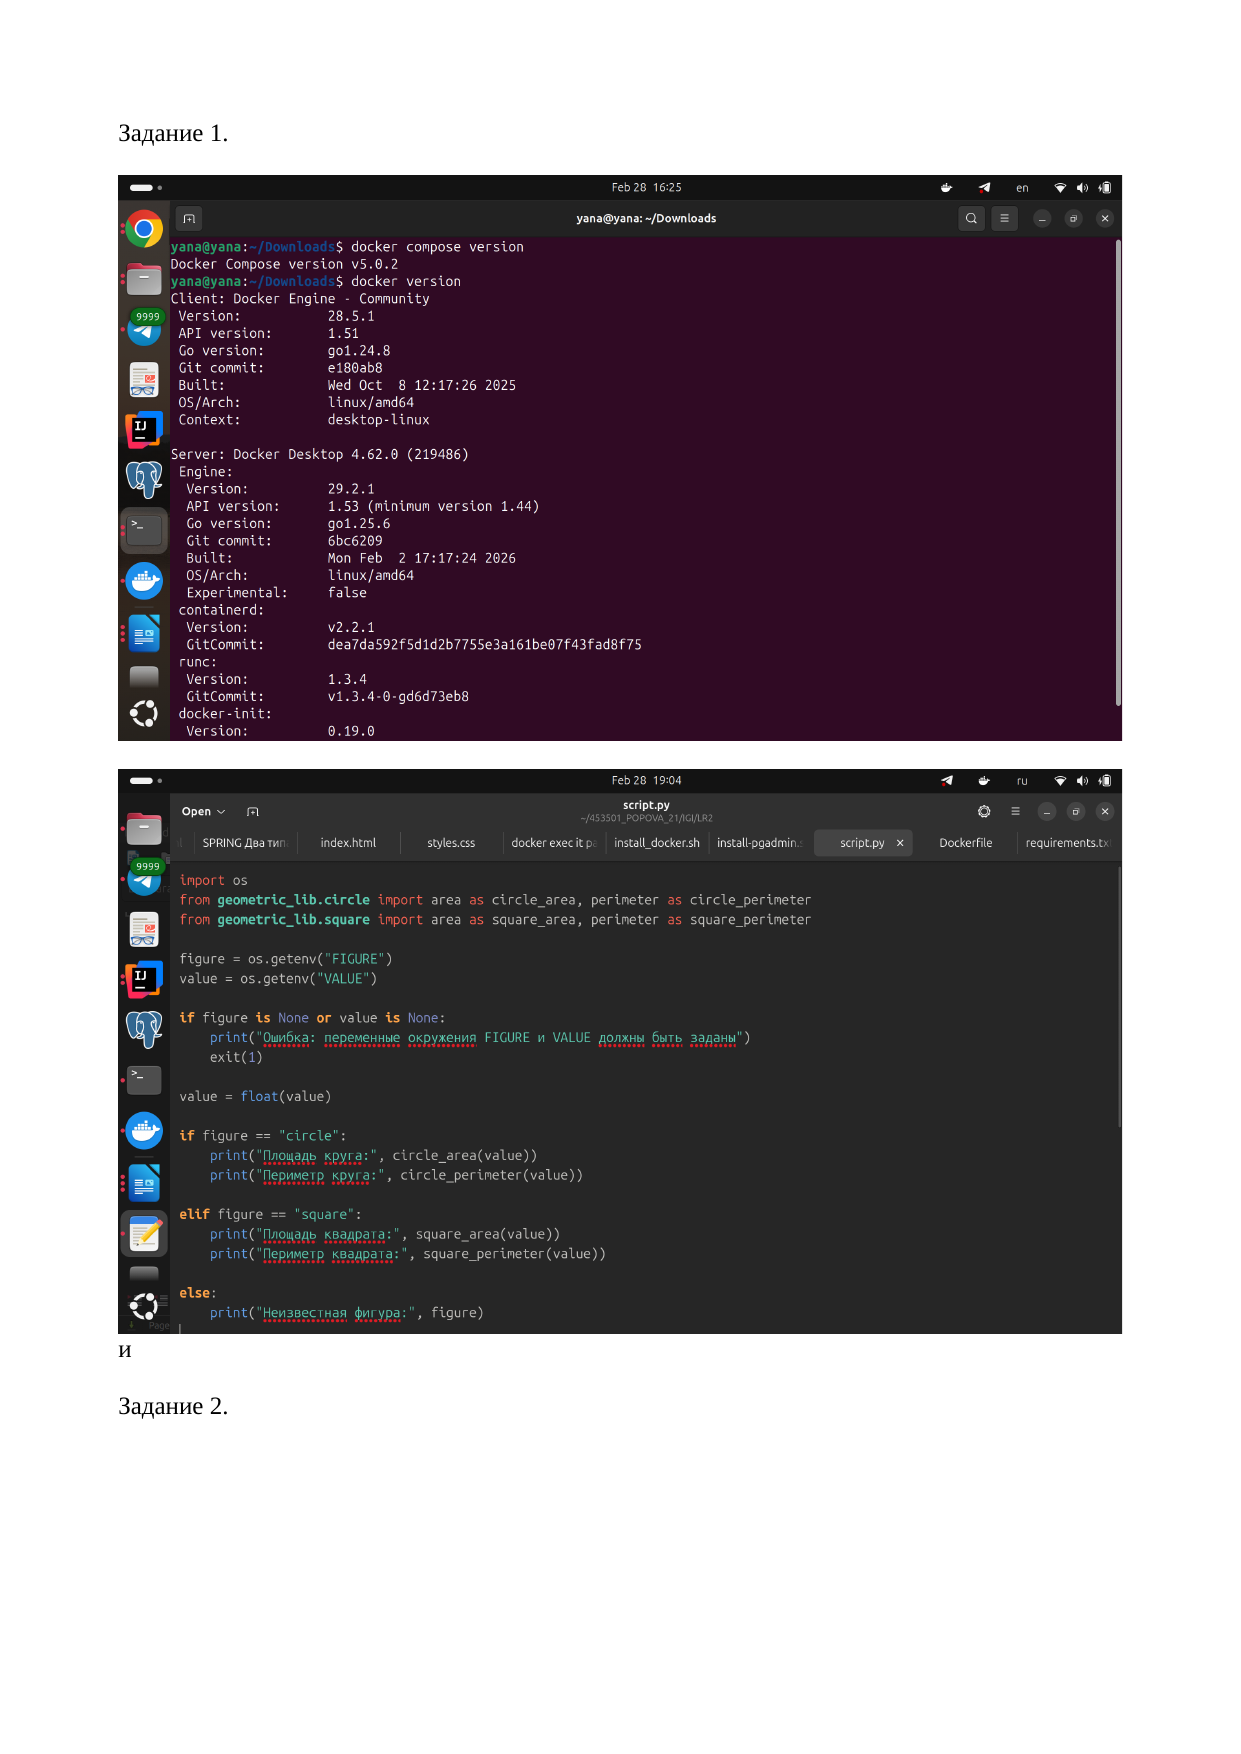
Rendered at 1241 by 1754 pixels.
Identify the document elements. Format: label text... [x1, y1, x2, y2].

text и [118, 1334, 1122, 1362]
picture [118, 175, 1123, 741]
text Задание 2. [118, 1391, 1122, 1420]
text Задание 1. [118, 118, 1122, 147]
picture [118, 769, 1123, 1334]
